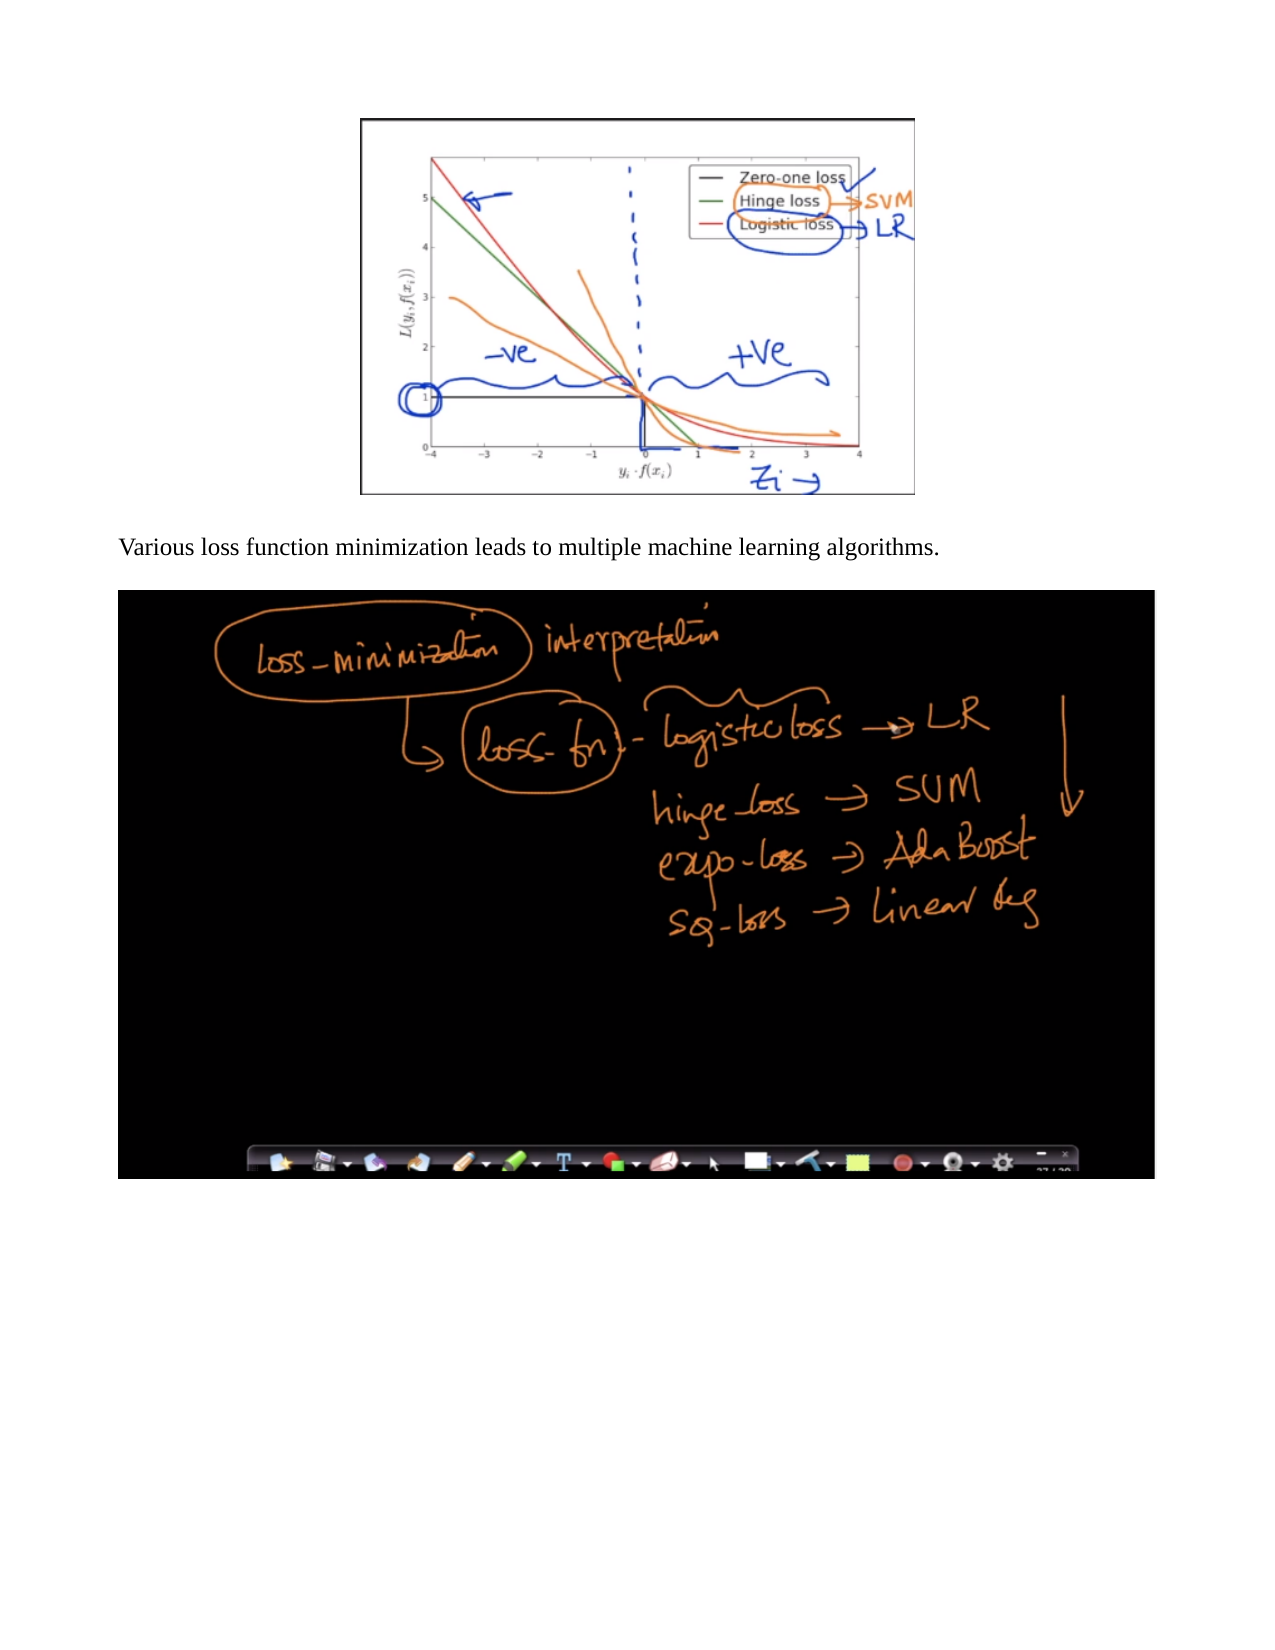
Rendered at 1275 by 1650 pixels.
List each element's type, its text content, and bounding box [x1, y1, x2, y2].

text Various loss function minimization leads to multiple machine learning algorithms. [118, 532, 1157, 561]
picture [360, 118, 915, 495]
picture [118, 590, 1157, 1179]
